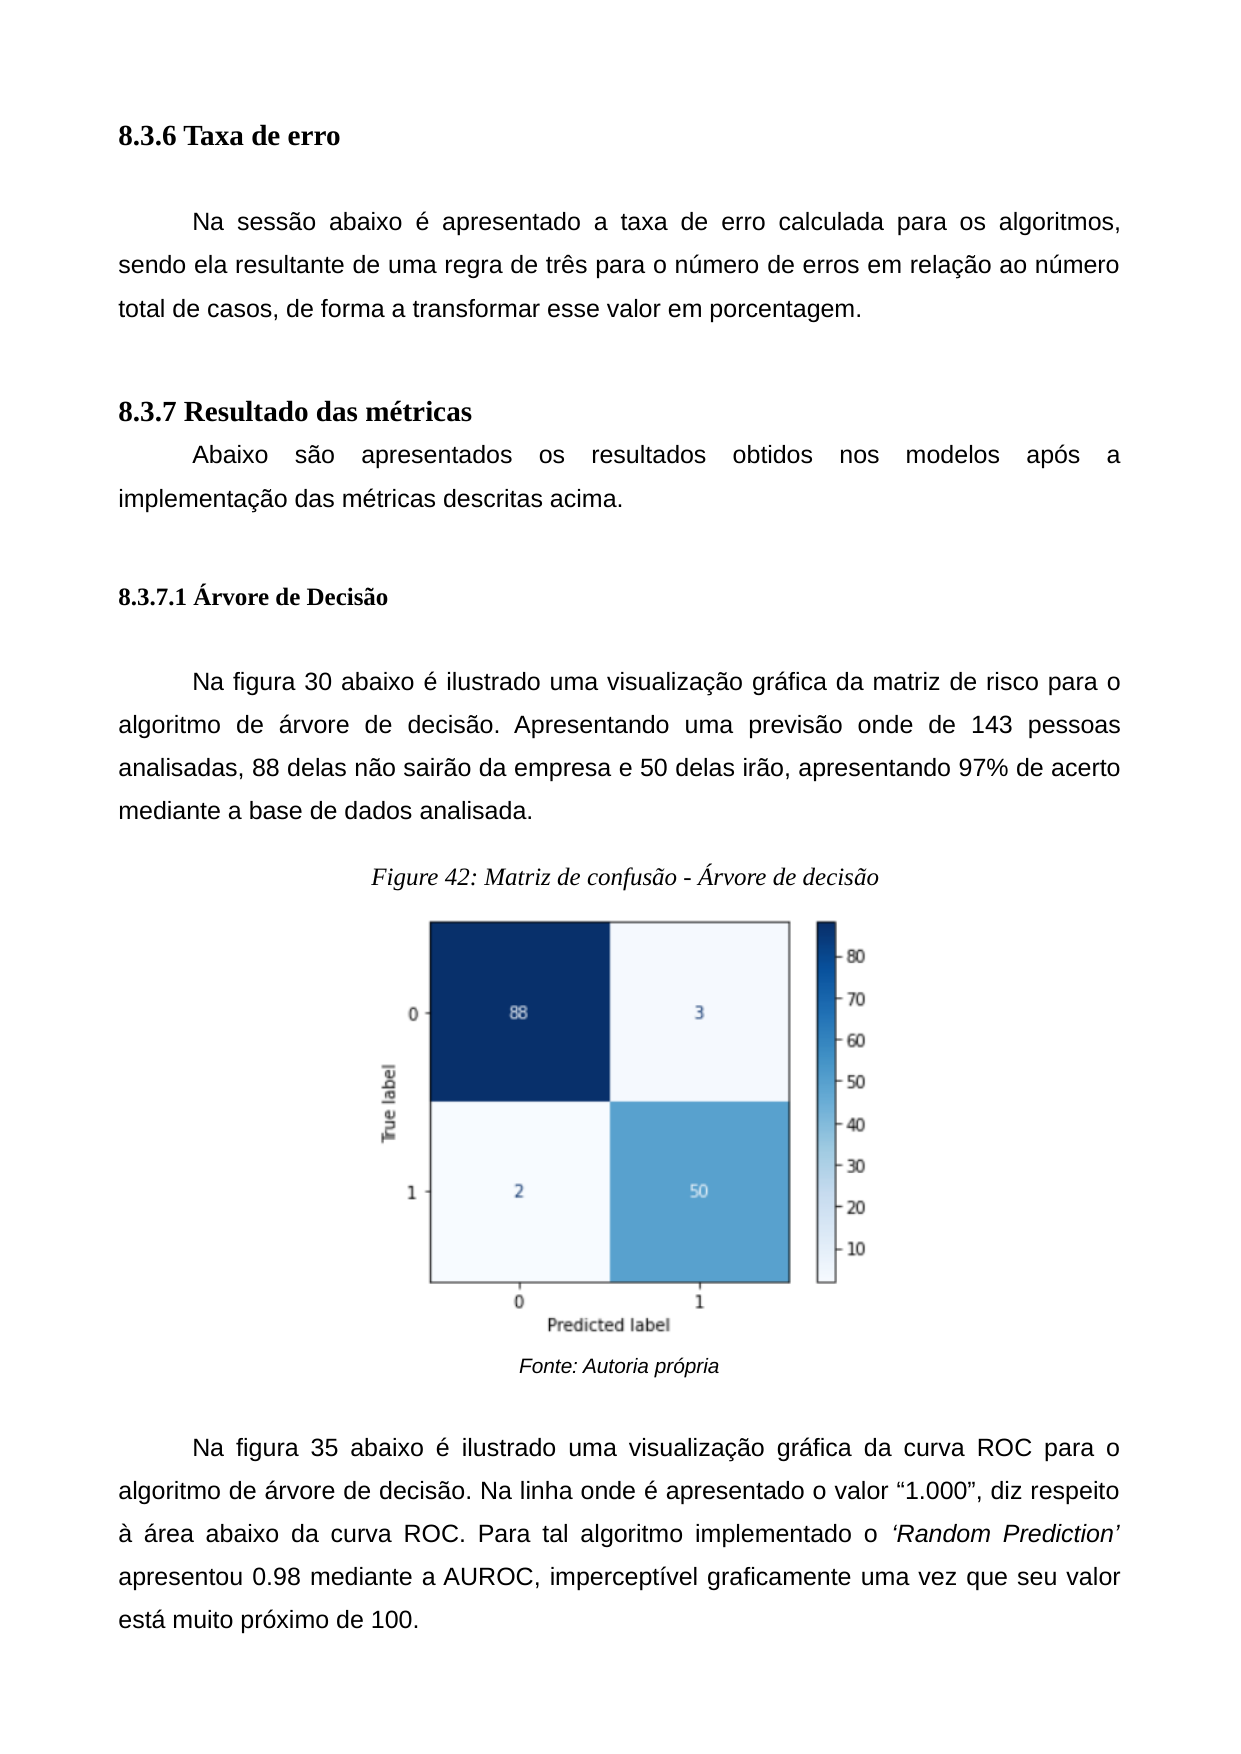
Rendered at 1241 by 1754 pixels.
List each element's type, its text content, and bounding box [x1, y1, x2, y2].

text Na figura 35 abaixo é ilustrado uma visualização gráfica da curva ROC para o algoritmo de árvore de decisão. Na linha onde é apresentado o valor “1.000”, diz respeito à área abaixo da curva ROC. Para tal algoritmo implementado o ‘Random Prediction’ apresentou 0.98 mediante a AUROC, imperceptível graficamente uma vez que seu valor está muito próximo de 100. [118, 1433, 1122, 1634]
text Na sessão abaixo é apresentado a taxa de erro calculada para os algoritmos, sendo ela resultante de uma regra de três para o número de erros em relação ao número total de casos, de forma a transformar esse valor em porcentagem. [118, 207, 1122, 322]
subtitle 8.3.6 Taxa de erro [118, 118, 1122, 152]
text Figure 42: Matriz de confusão - Árvore de decisão [352, 862, 900, 891]
text Abaixo são apresentados os resultados obtidos nos modelos após a implementação das métricas descritas acima. [118, 440, 1122, 512]
text Na figura 30 abaixo é ilustrado uma visualização gráfica da matriz de risco para o algoritmo de árvore de decisão. Apresentando uma previsão onde de 143 pessoas analisadas, 88 delas não sairão da empresa e 50 delas irão, apresentando 97% de acerto mediante a base de dados analisada. [118, 667, 1122, 825]
subtitle 8.3.7.1 Árvore de Decisão [118, 582, 1122, 611]
text Fonte: Autoria própria [118, 839, 1122, 1378]
picture [372, 913, 874, 1342]
subtitle 8.3.7 Resultado das métricas [118, 394, 1122, 428]
